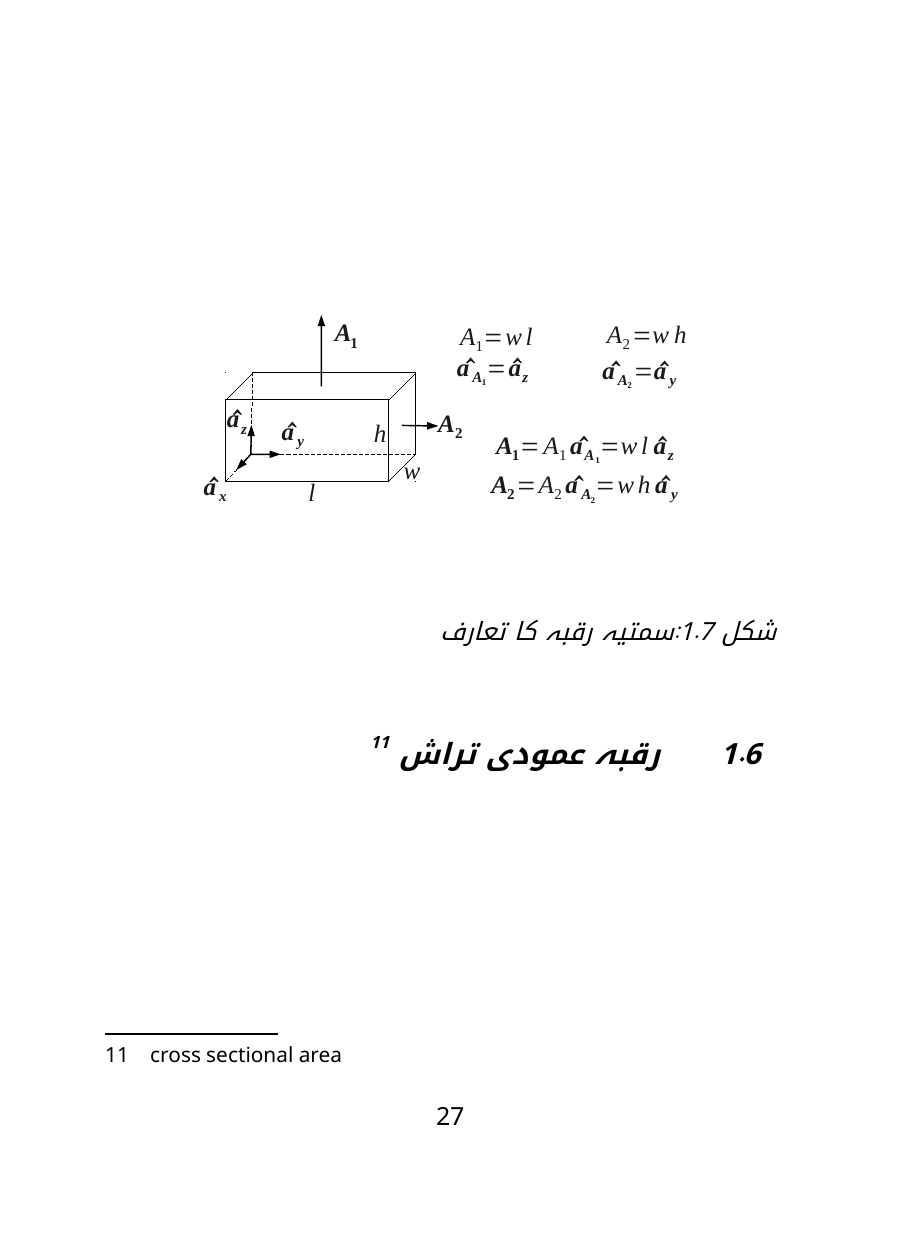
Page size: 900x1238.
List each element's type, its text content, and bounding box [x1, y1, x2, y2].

subtitle رقبہ عمودی تراش [105, 727, 720, 782]
list cross sectional area [105, 1040, 795, 1068]
text شکل 1.7:سمتیہ رقبہ کا تعارف [124, 228, 776, 655]
